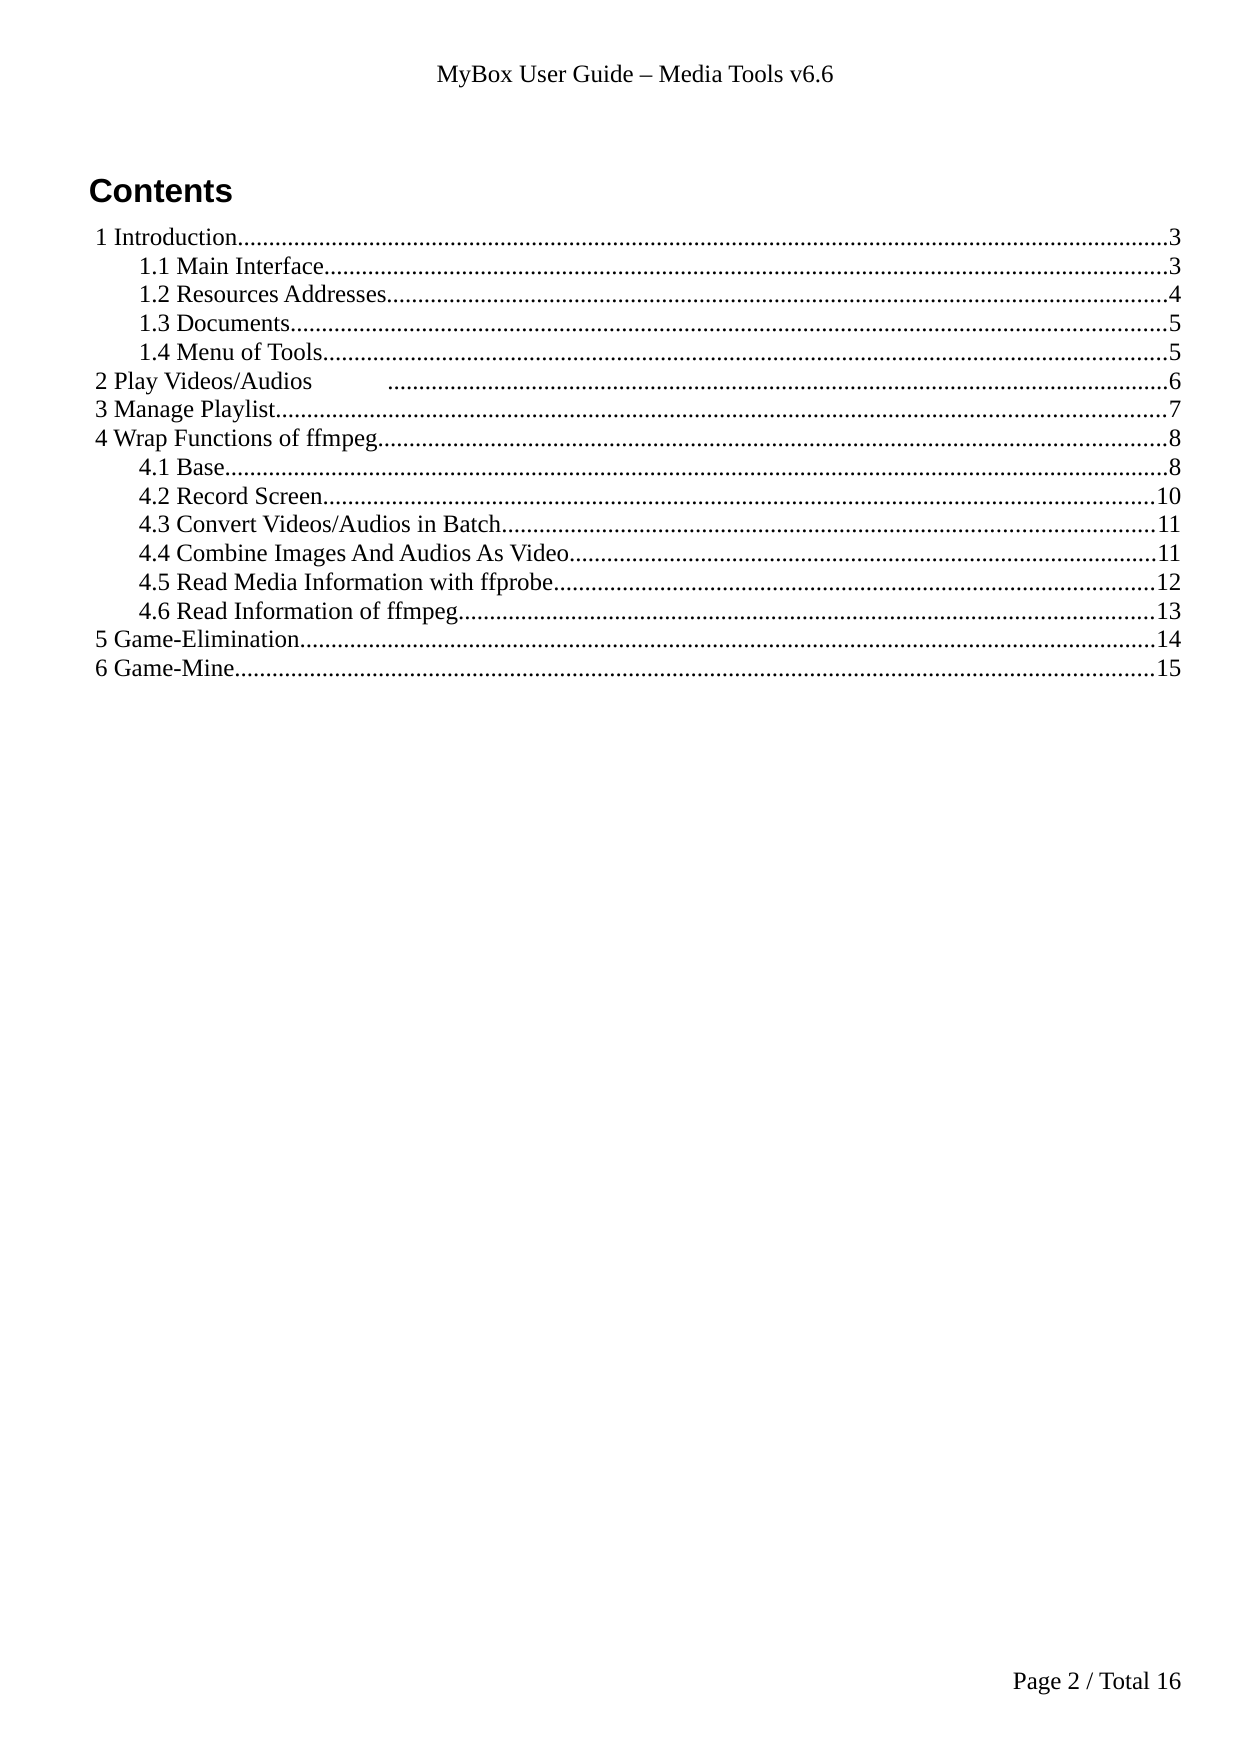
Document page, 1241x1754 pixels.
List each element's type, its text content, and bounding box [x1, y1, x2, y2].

text 1.3 Documents 5 [132, 308, 1181, 337]
text 4.5 Read Media Information with ffprobe 12 [132, 567, 1181, 596]
subtitle Contents [88, 171, 1181, 209]
text 4.1 Base 8 [132, 452, 1181, 481]
text 2 Play Videos/Audios 6 [88, 366, 1181, 394]
text 1.1 Main Interface 3 [132, 251, 1181, 279]
text 1.2 Resources Addresses 4 [132, 279, 1181, 308]
text 4.6 Read Information of ffmpeg 13 [132, 596, 1181, 624]
text 6 Game-Mine 15 [88, 653, 1181, 682]
text 5 Game-Elimination 14 [88, 624, 1181, 653]
text 1.4 Menu of Tools 5 [132, 337, 1181, 366]
text 4 Wrap Functions of ffmpeg 8 [88, 423, 1181, 452]
text 4.2 Record Screen 10 [132, 481, 1181, 509]
text 4.4 Combine Images And Audios As Video 11 [132, 538, 1181, 567]
text 3 Manage Playlist 7 [88, 394, 1181, 423]
text 4.3 Convert Videos/Audios in Batch 11 [132, 509, 1181, 538]
text 1 Introduction 3 [88, 222, 1181, 251]
